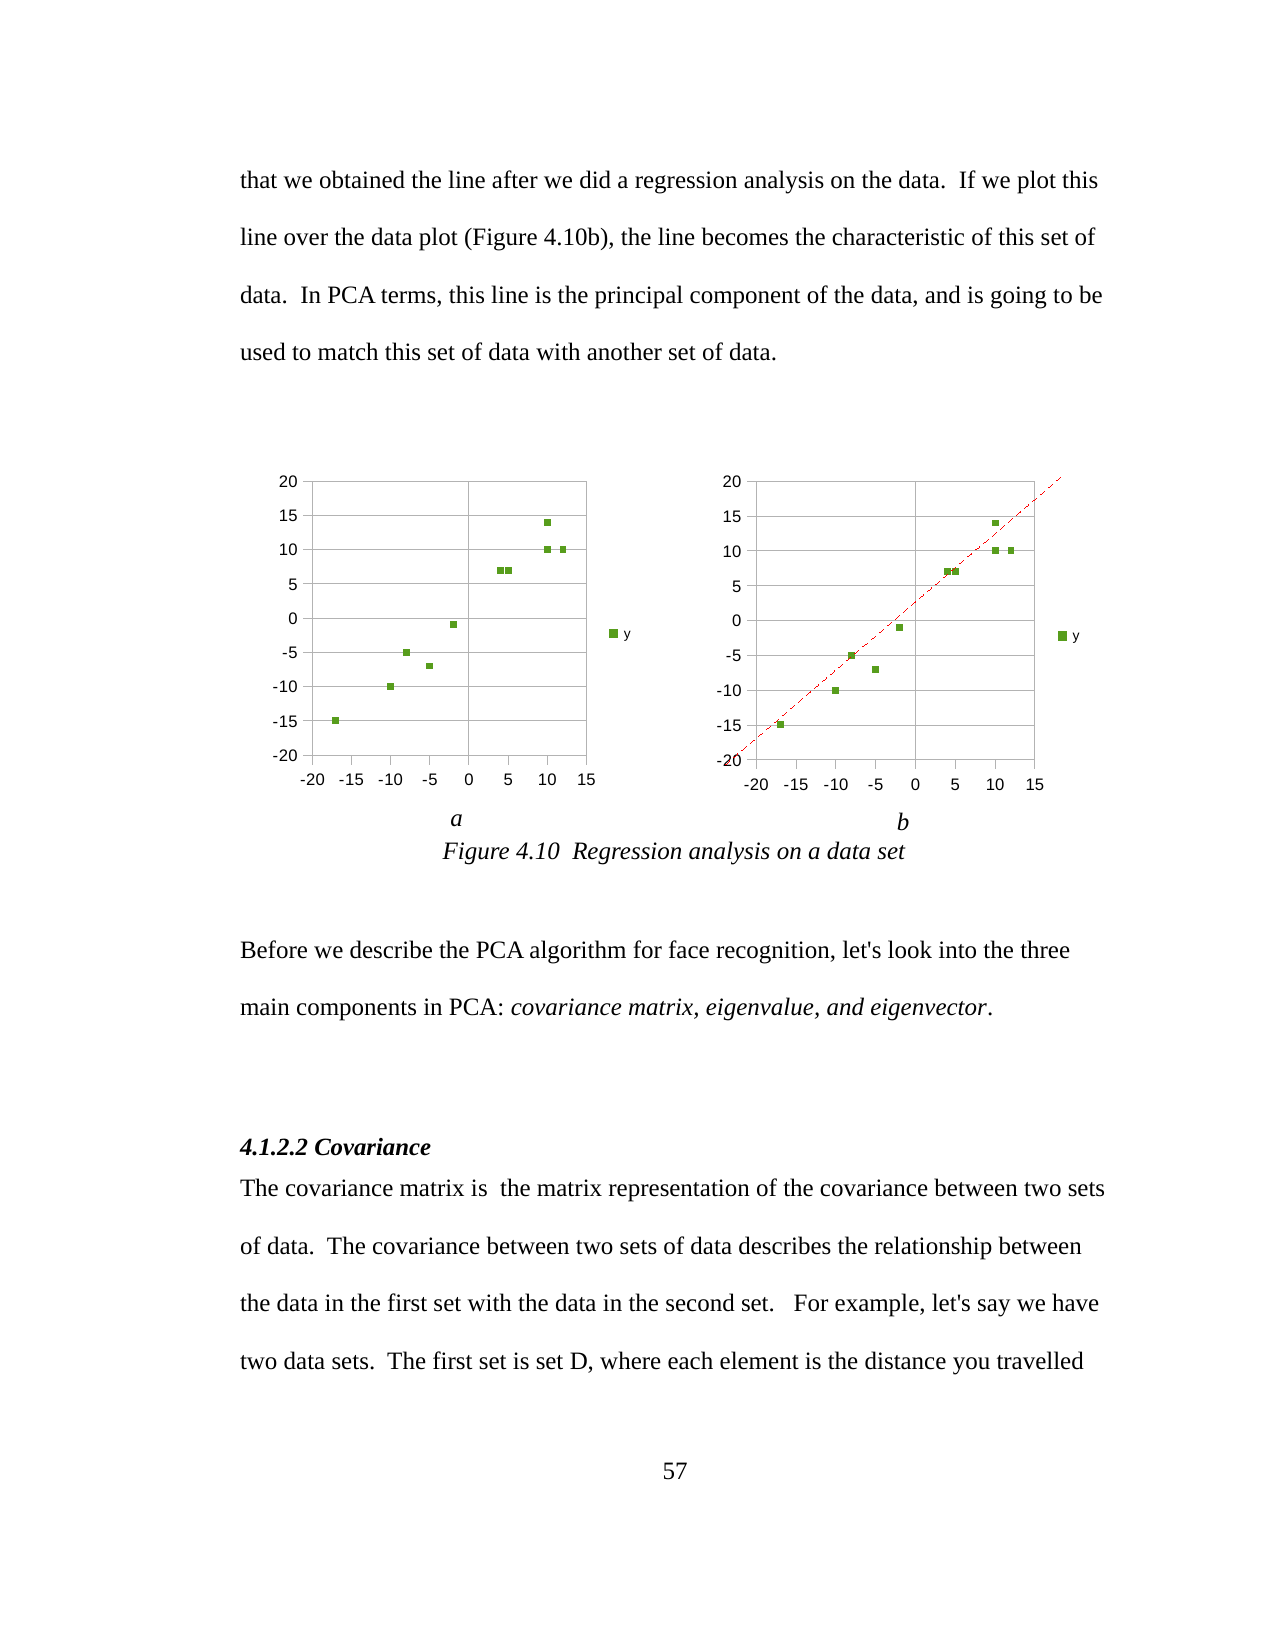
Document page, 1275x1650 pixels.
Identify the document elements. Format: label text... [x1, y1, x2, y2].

text Figure 4.10 Regression analysis on a data set [240, 452, 1110, 865]
text Before we describe the PCA algorithm for face recognition, let's look into the three main components in PCA: covariance matrix, eigenvalue, and eigenvector. [240, 935, 1110, 1021]
text a [265, 803, 651, 831]
text that we obtained the line after we did a regression analysis on the data. If we plot this line over the data plot (Figure 4.10b), the line becomes the characteristic of this set of data. In PCA terms, this line is the principal component of the data, and is going to be used to match this set of data with another set of data. [240, 165, 1110, 366]
text The covariance matrix is the matrix representation of the covariance between two sets of data. The covariance between two sets of data describes the relationship between the data in the first set with the data in the second set. For example, let's say we have two data sets. The first set is set D, where each element is the distance you travelled [240, 1173, 1110, 1375]
text b [708, 808, 1100, 836]
subtitle 4.1.2.2 Covariance [240, 1132, 1110, 1161]
